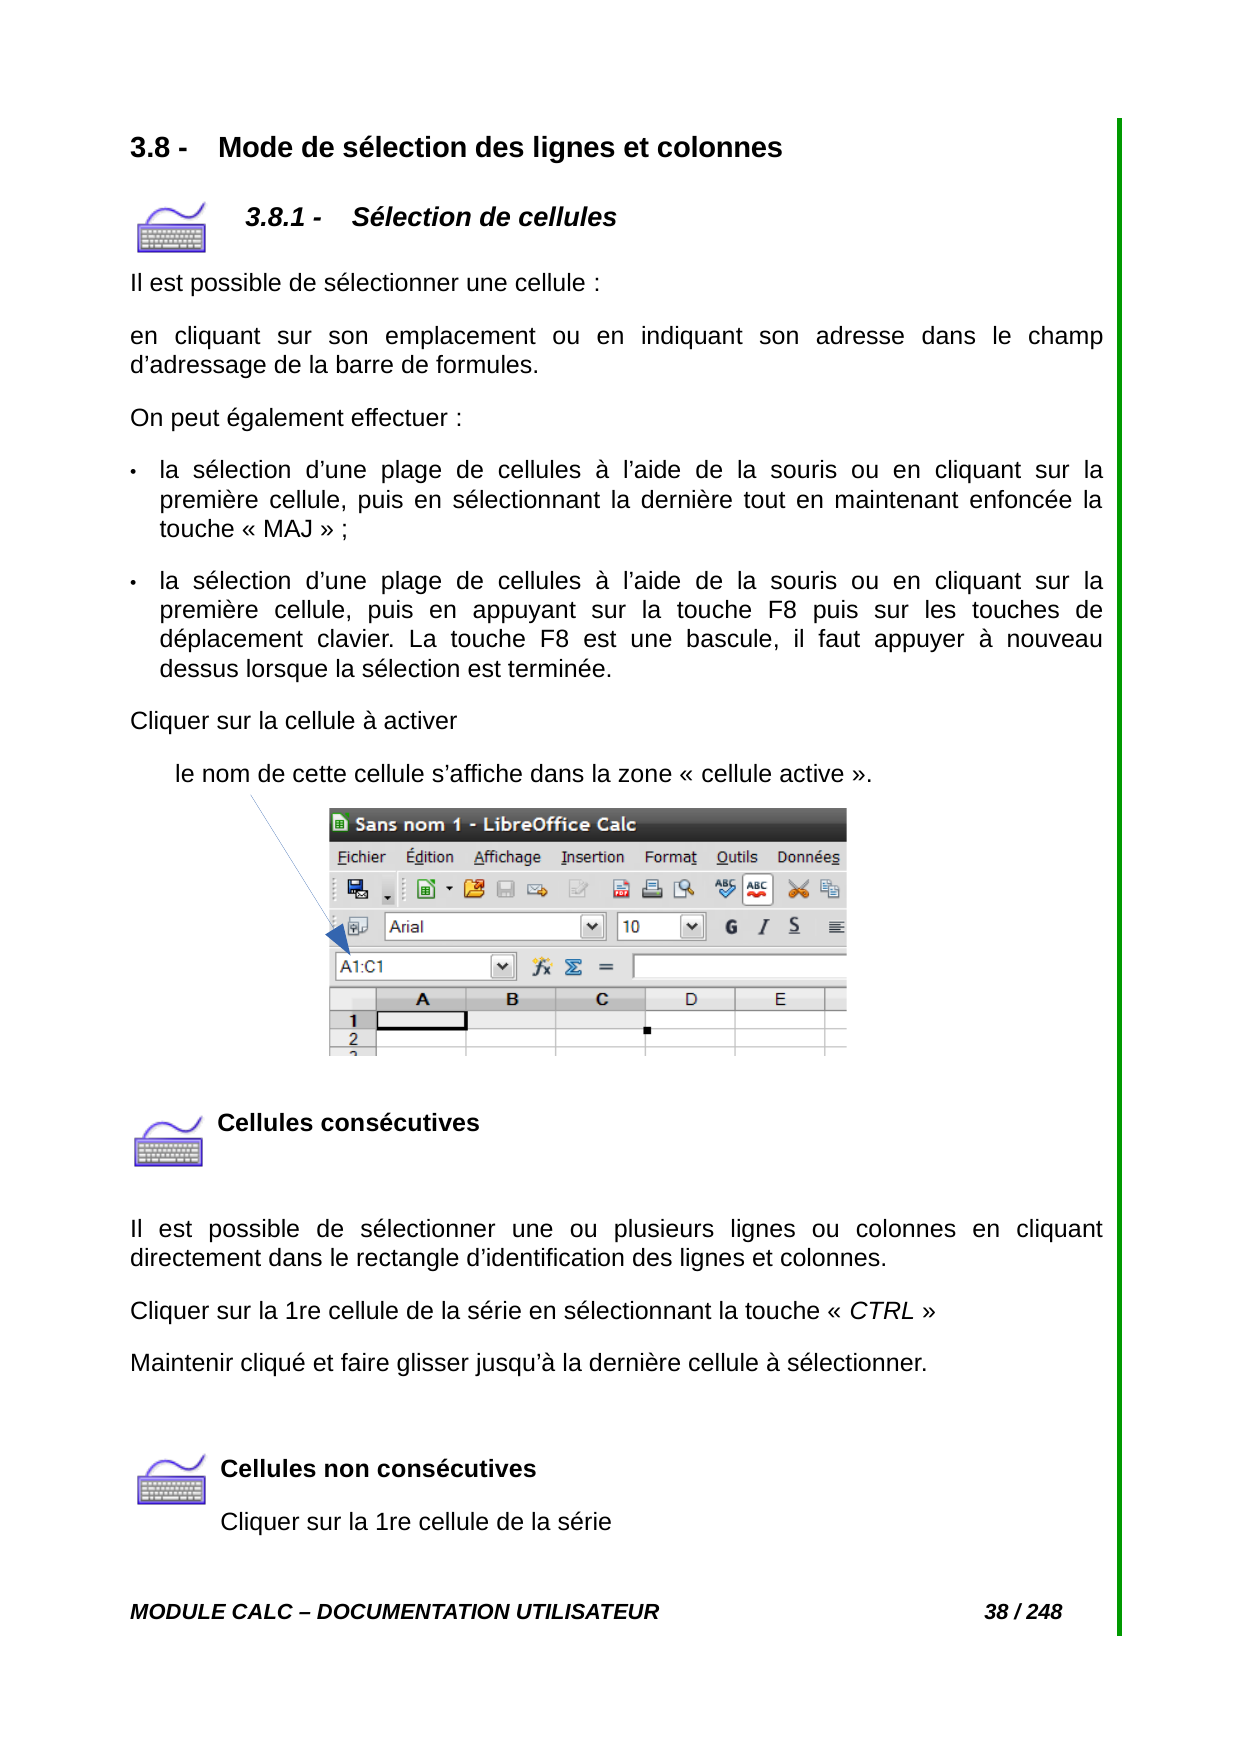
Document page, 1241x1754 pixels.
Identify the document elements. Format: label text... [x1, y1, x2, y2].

text le nom de cette cellule s’affiche dans la zone « cellule active ». [130, 759, 1105, 788]
subtitle Mode de sélection des lignes et colonnes [130, 130, 1105, 163]
text en cliquant sur son emplacement ou en indiquant son adresse dans le champ d’adressage de la barre de formules. [130, 321, 1105, 379]
subtitle Sélection de cellules [209, 201, 1105, 232]
text Cellules consécutives [206, 1108, 1105, 1137]
list la sélection d’une plage de cellules à l’aide de la souris ou en cliquant sur la première cellule, puis en sélectionnant la dernière tout en maintenant enfoncée la touche « MAJ » ; [130, 455, 1105, 543]
picture [133, 1444, 209, 1519]
picture [130, 1105, 206, 1181]
text Cliquer sur la 1re cellule de la série [130, 1506, 1105, 1535]
text On peut également effectuer : [130, 403, 1105, 432]
text Cellules non consécutives [209, 1454, 1105, 1483]
text Il est possible de sélectionner une cellule : [130, 268, 1105, 297]
text Cliquer sur la cellule à activer [130, 706, 1105, 735]
picture [133, 192, 209, 267]
text Cliquer sur la 1re cellule de la série en sélectionnant la touche « CTRL » [130, 1296, 1105, 1324]
text Il est possible de sélectionner une ou plusieurs lignes ou colonnes en cliquant directement dans le rectangle d’identification des lignes et colonnes. [130, 1214, 1105, 1272]
list la sélection d’une plage de cellules à l’aide de la souris ou en cliquant sur la première cellule, puis en appuyant sur la touche F8 puis sur les touches de déplacement clavier. La touche F8 est une bascule, il faut appuyer à nouveau dessus lorsque la sélection est terminée. [130, 566, 1105, 682]
text Maintenir cliqué et faire glisser jusqu’à la dernière cellule à sélectionner. [130, 1348, 1105, 1377]
picture [329, 808, 847, 1056]
